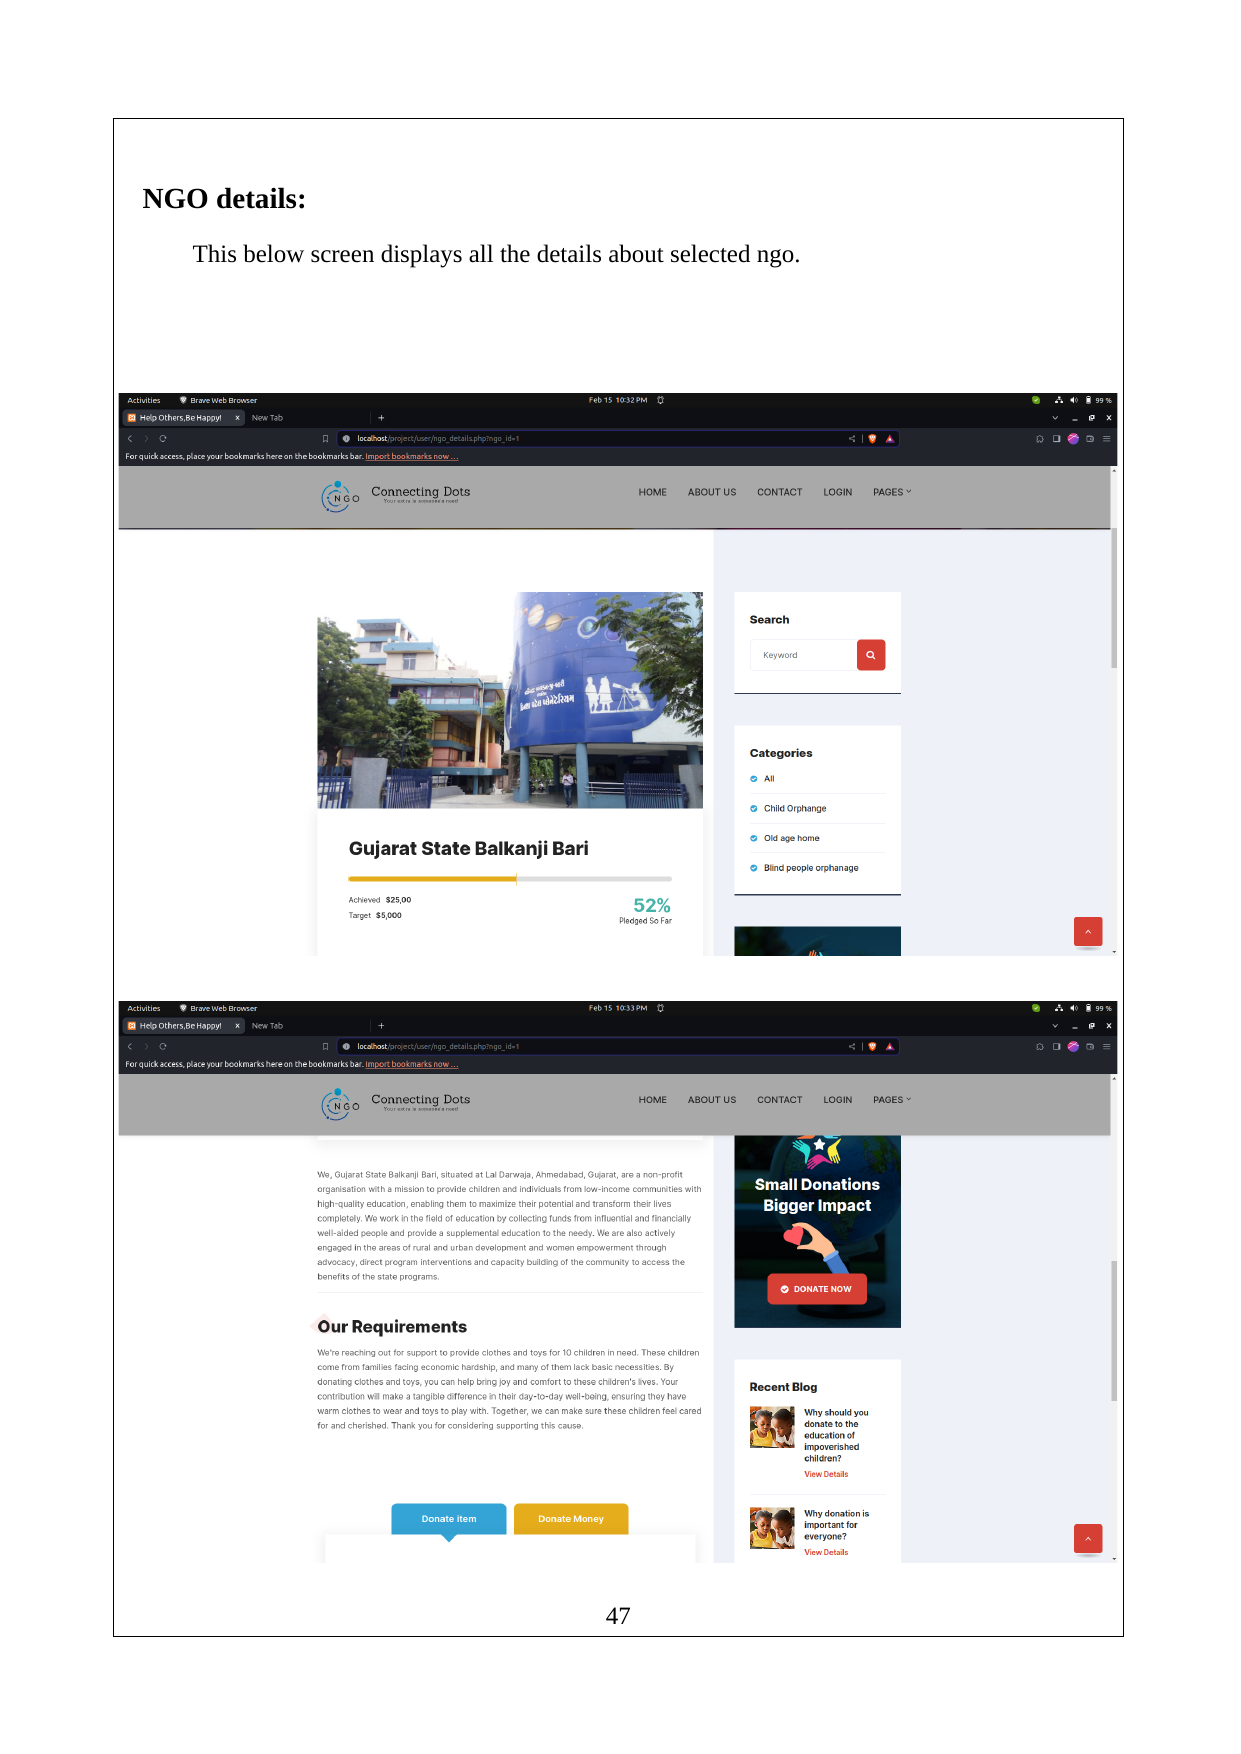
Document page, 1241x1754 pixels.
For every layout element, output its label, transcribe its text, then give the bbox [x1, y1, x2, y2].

text This below screen displays all the details about selected ngo. [142, 239, 1094, 267]
text NGO details: [142, 181, 1094, 215]
picture [118, 393, 1118, 956]
picture [118, 1001, 1118, 1563]
